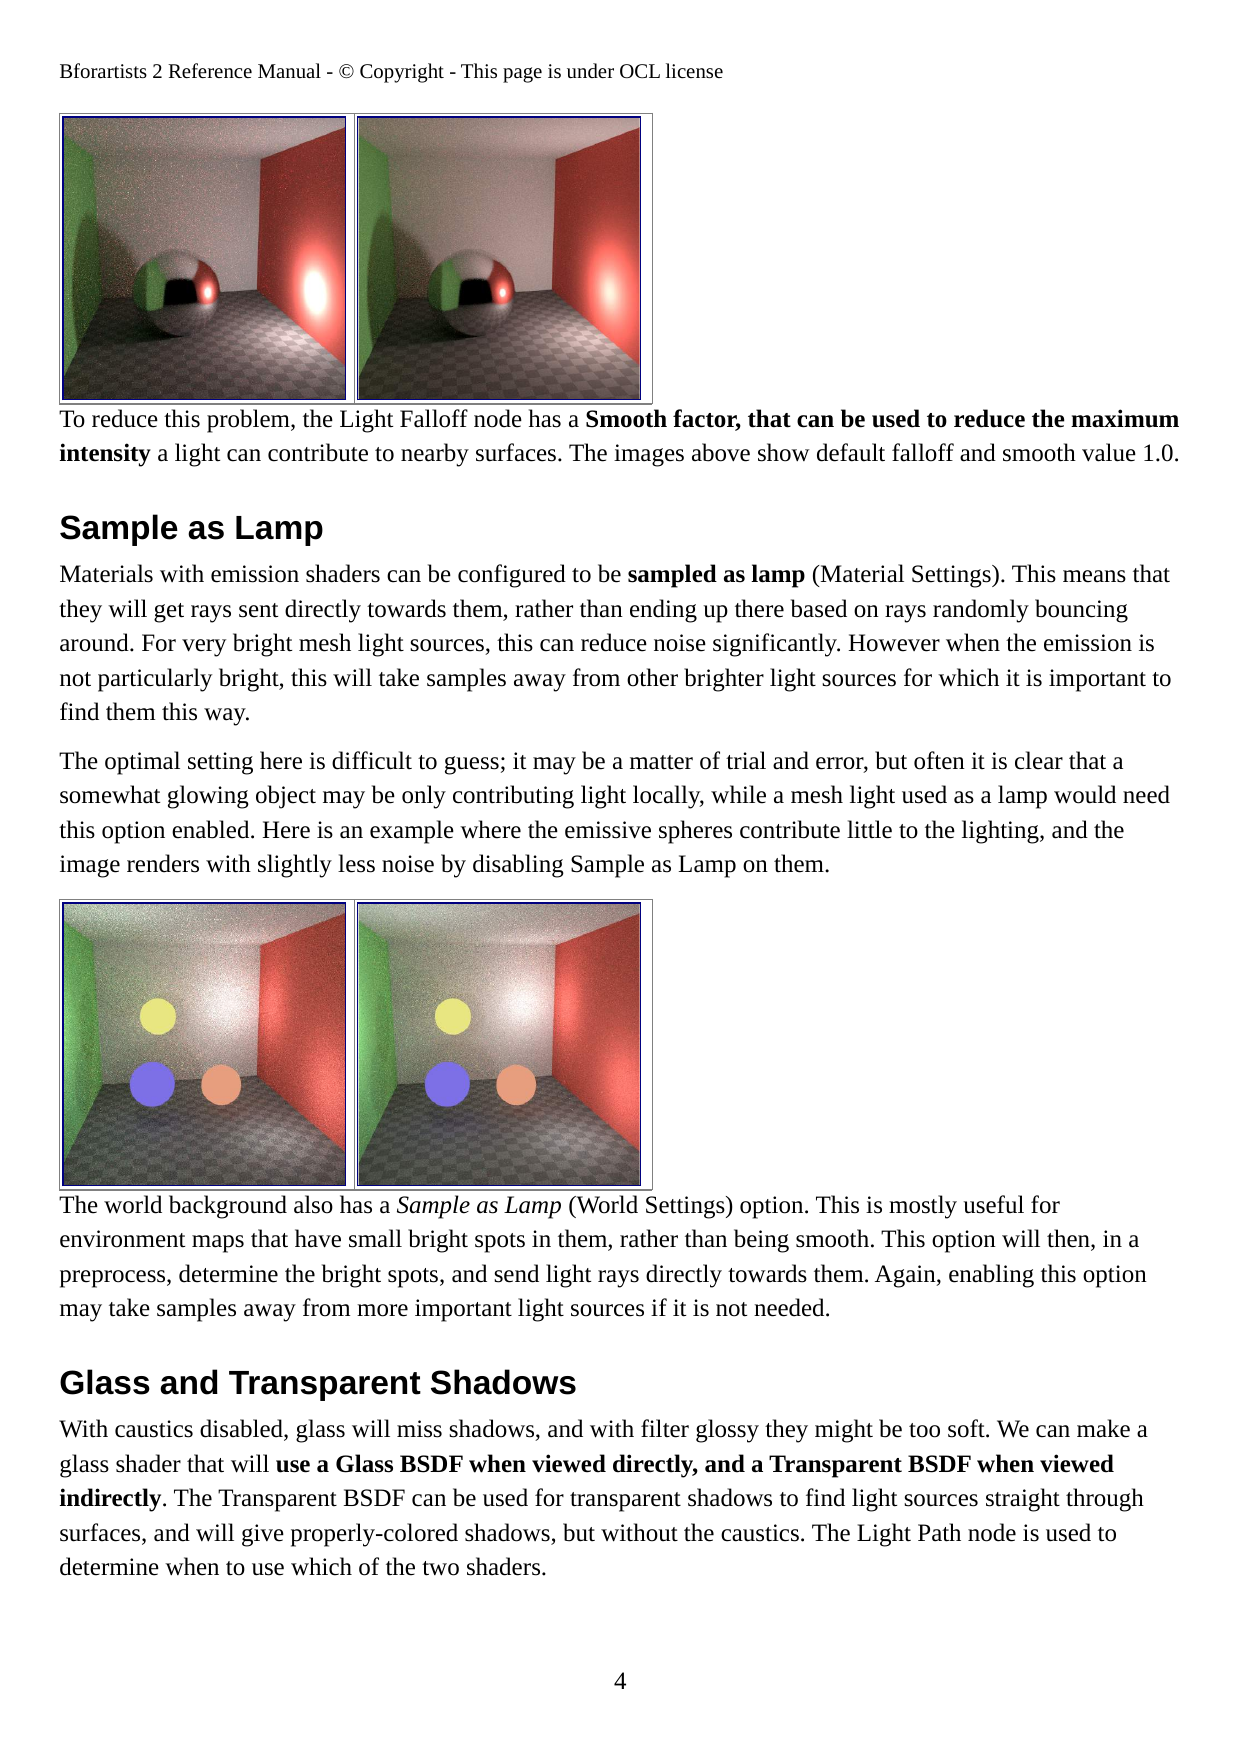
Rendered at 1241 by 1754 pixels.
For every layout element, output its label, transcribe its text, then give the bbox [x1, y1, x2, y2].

picture [64, 118, 345, 399]
picture [358, 904, 640, 1185]
table_header [355, 900, 652, 1189]
table_header [355, 114, 652, 403]
text With caustics disabled, glass will miss shadows, and with filter glossy they might be too soft. We can make a glass shader that will use a Glass BSDF when viewed directly, and a Transparent BSDF when viewed indirectly. The Transparent BSDF can be used for transparent shadows to find light sources straight through surfaces, and will give properly-colored shadows, but without the caustics. The Light Path node is used to determine when to use which of the two shaders. [59, 1414, 1181, 1581]
picture [358, 118, 640, 399]
text Materials with emission shaders can be configured to be sampled as lamp (Material Settings). This means that they will get rays sent directly towards them, rather than ending up there based on rays randomly bouncing around. For very bright mesh light sources, this can reduce noise significantly. However when the emission is not particularly bright, this will take samples away from other brighter light sources for which it is important to find them this way. [59, 559, 1181, 726]
picture [64, 904, 345, 1185]
subtitle Sample as Lamp [59, 508, 1181, 547]
text The optimal setting here is difficult to guess; it may be a matter of trial and error, but often it is clear that a somewhat glowing object may be only contributing light locally, while a mesh light used as a lamp would need this option enabled. Here is an example where the emissive spheres contribute little to the lighting, and the image renders with slightly less noise by disabling Sample as Lamp on them. [59, 746, 1181, 878]
table_header [60, 114, 354, 403]
subtitle Glass and Transparent Shadows [59, 1363, 1181, 1402]
text To reduce this problem, the Light Falloff node has a Smooth factor, that can be used to reduce the maximum intensity a light can contribute to nearby surfaces. The images above show default falloff and smooth value 1.0. [59, 404, 1181, 467]
table_header [60, 900, 354, 1189]
text The world background also has a Sample as Lamp (World Settings) option. This is mostly useful for environment maps that have small bright spots in them, rather than being smooth. This option will then, in a preprocess, determine the bright spots, and send light rays directly towards them. Again, enabling this option may take samples away from more important light sources if it is not needed. [59, 1190, 1181, 1322]
